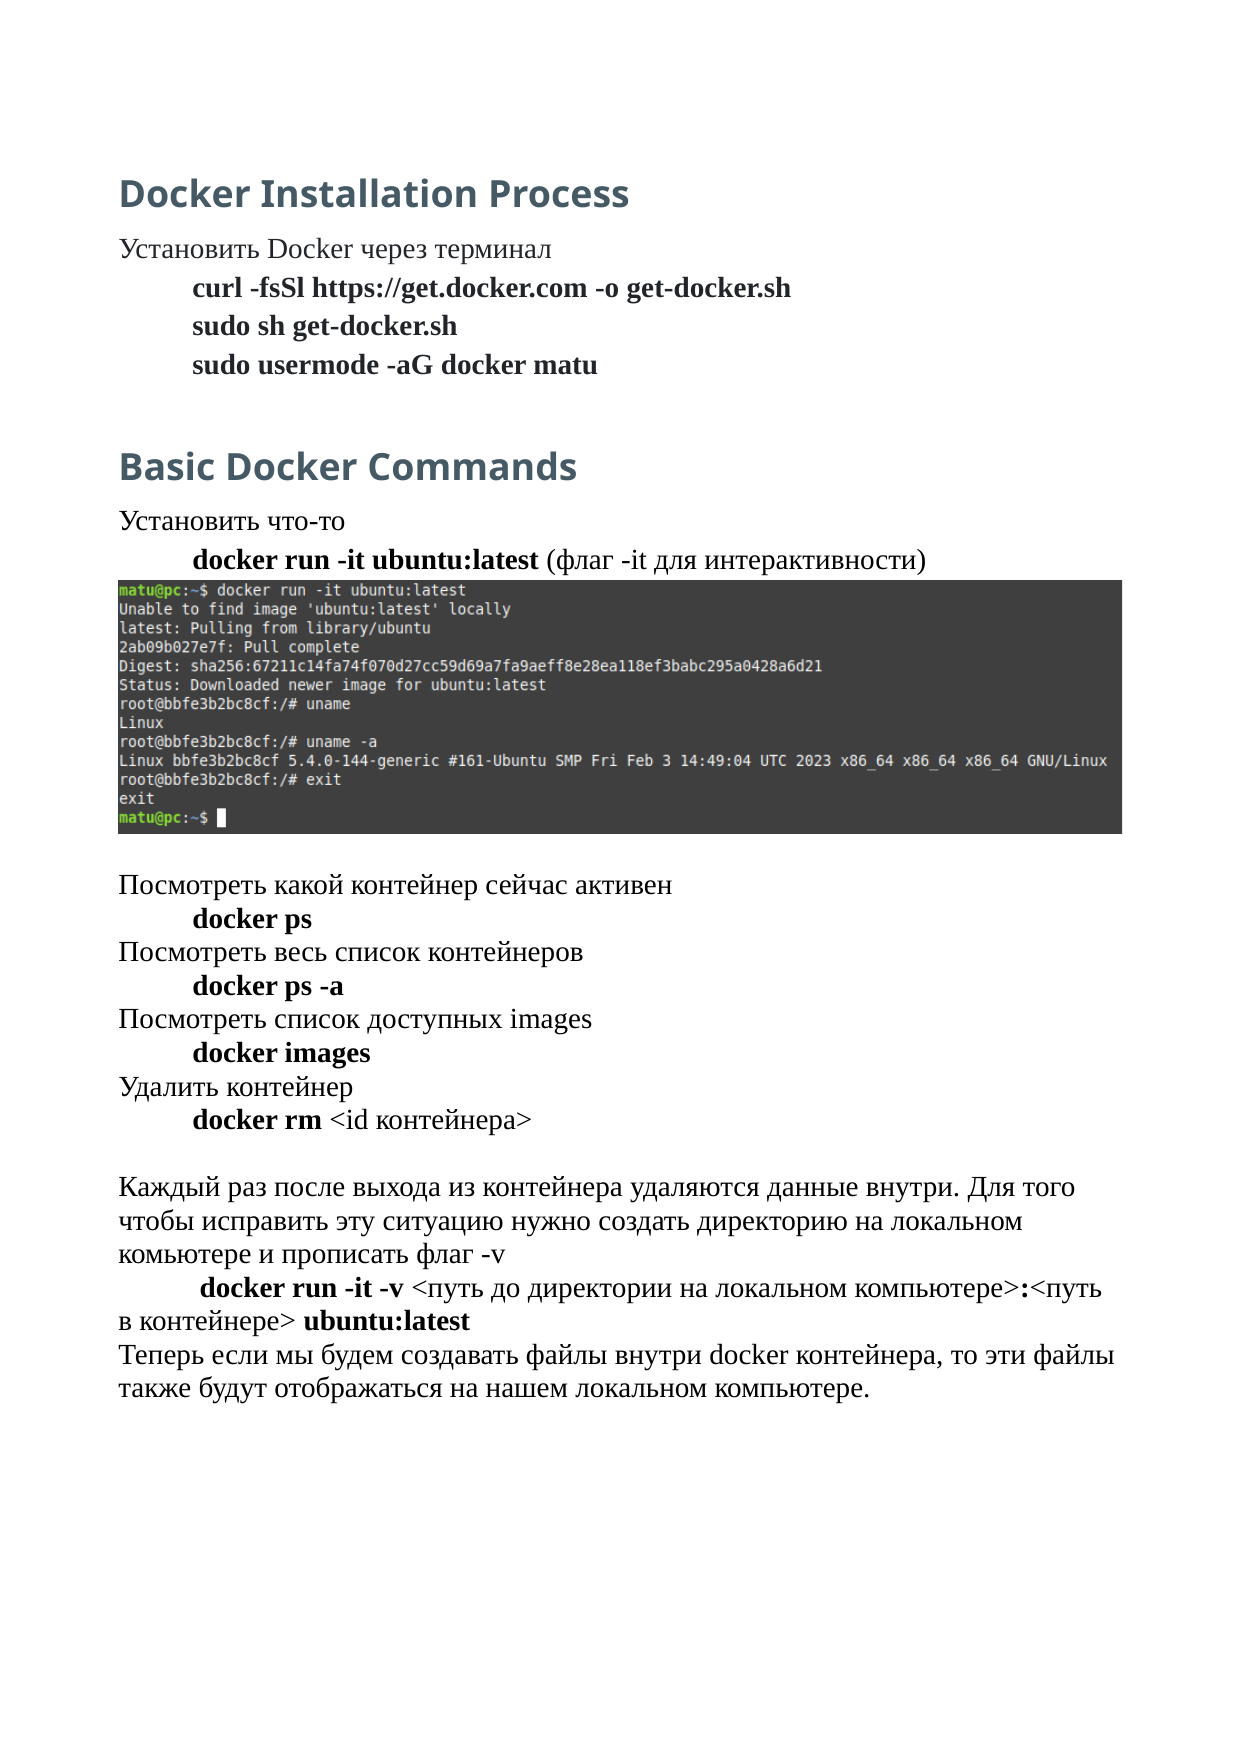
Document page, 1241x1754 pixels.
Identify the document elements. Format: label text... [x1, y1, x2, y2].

text docker ps -a [118, 968, 1122, 1002]
text Удалить контейнер [118, 1069, 1122, 1102]
text docker run -it -v <путь до директории на локальном компьютере>:<путь в контейнере> ubuntu:latest [118, 1270, 1122, 1337]
text Посмотреть список доступных images [118, 1002, 1122, 1035]
text Посмотреть весь список контейнеров [118, 934, 1122, 968]
subtitle Docker Installation Process [118, 168, 1122, 219]
text sudo sh get-docker.sh [118, 308, 1122, 342]
text curl -fsSl https://get.docker.com -o get-docker.sh [118, 270, 1122, 303]
text Теперь если мы будем создавать файлы внутри docker контейнера, то эти файлы также будут отображаться на нашем локальном компьютере. [118, 1337, 1122, 1404]
subtitle Basic Docker Commands [118, 440, 1122, 491]
text Установить что-то [118, 503, 1122, 537]
text Установить Docker через терминал [118, 231, 1122, 265]
text docker run -it ubuntu:latest (флаг -it для интерактивности) [118, 542, 1122, 575]
text docker ps [118, 901, 1122, 934]
text docker images [118, 1035, 1122, 1069]
picture [118, 580, 1123, 834]
text docker rm <id контейнера> [118, 1102, 1122, 1136]
text Каждый раз после выхода из контейнера удаляются данные внутри. Для того чтобы исправить эту ситуацию нужно создать директорию на локальном комьютере и прописать флаг -v [118, 1169, 1122, 1270]
text Посмотреть какой контейнер сейчас активен [118, 867, 1122, 901]
text sudo usermode -aG docker matu [118, 347, 1122, 380]
